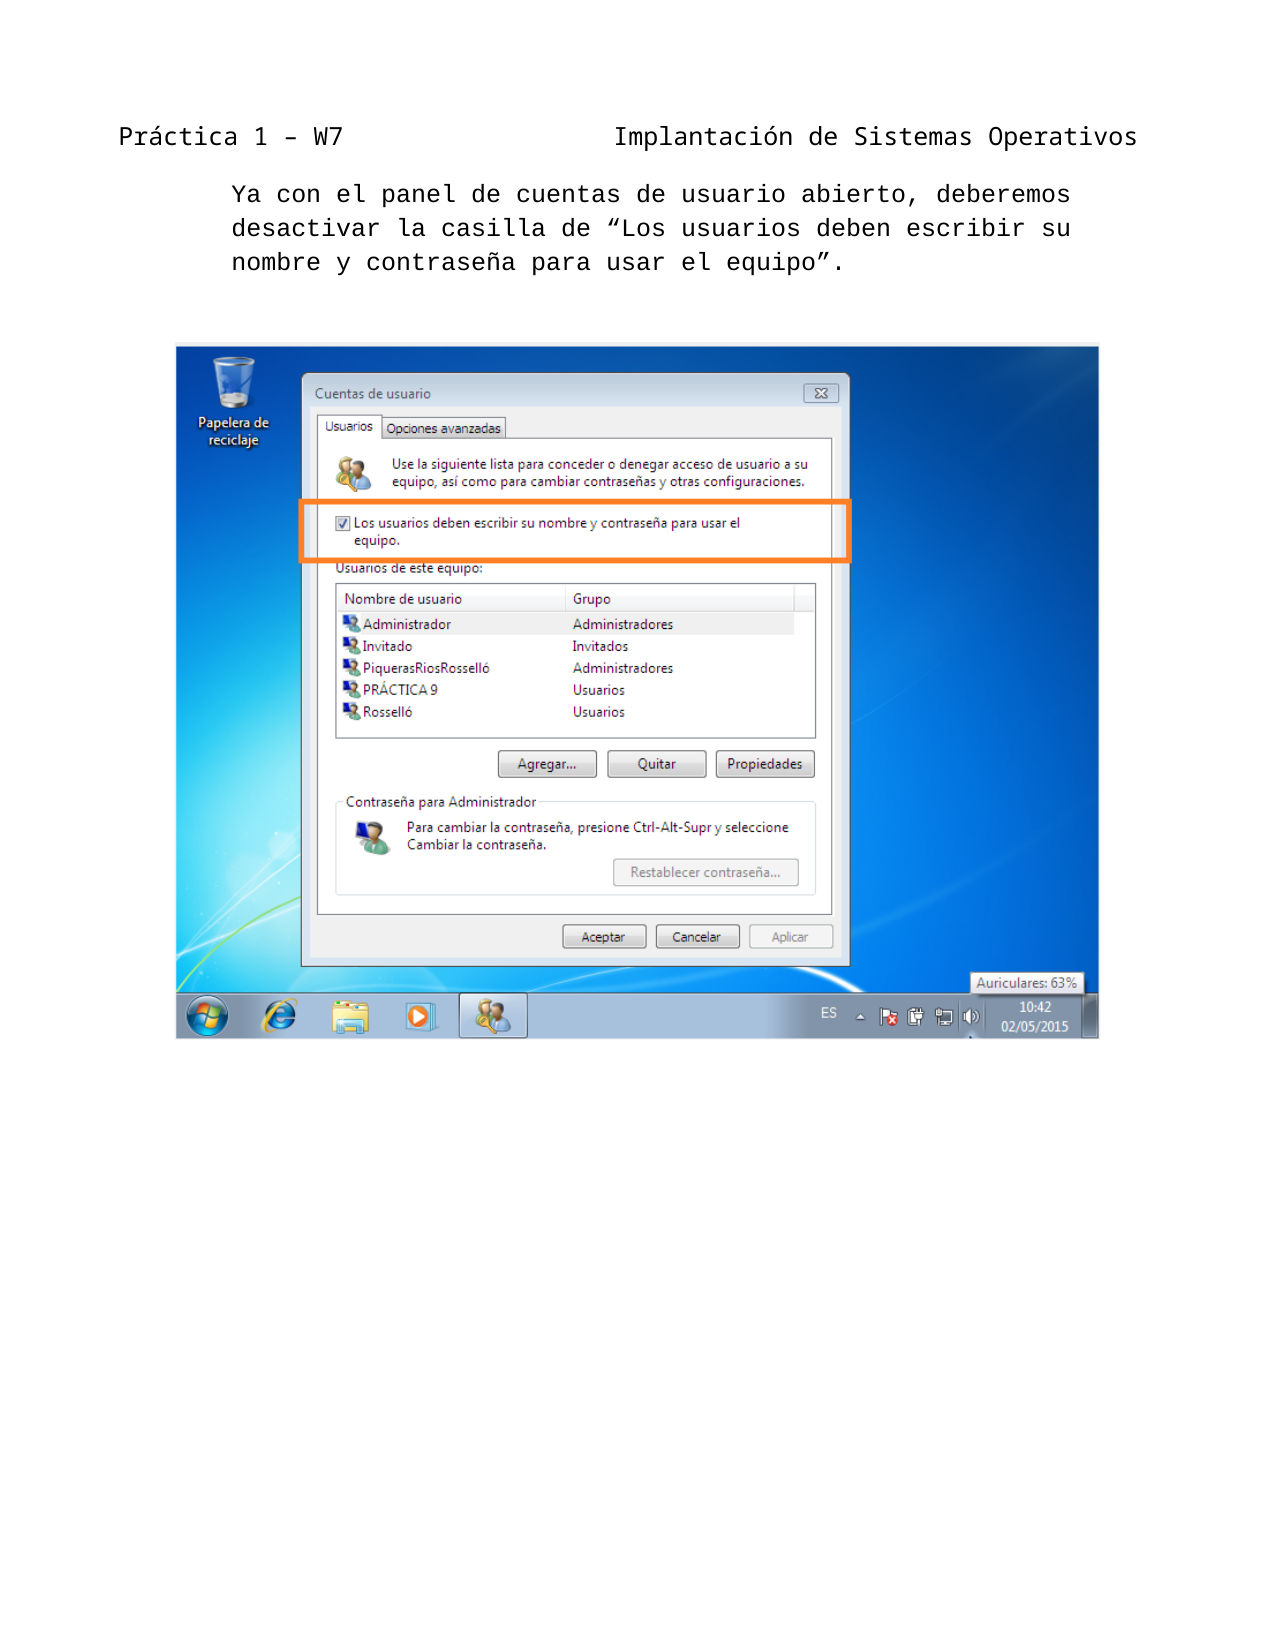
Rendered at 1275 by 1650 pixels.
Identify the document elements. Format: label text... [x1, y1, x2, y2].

picture [174, 342, 1101, 1042]
text Ya con el panel de cuentas de usuario abierto, deberemos desactivar la casilla de “Los usuarios deben escribir su nombre y contraseña para usar el equipo”. [231, 182, 1157, 278]
